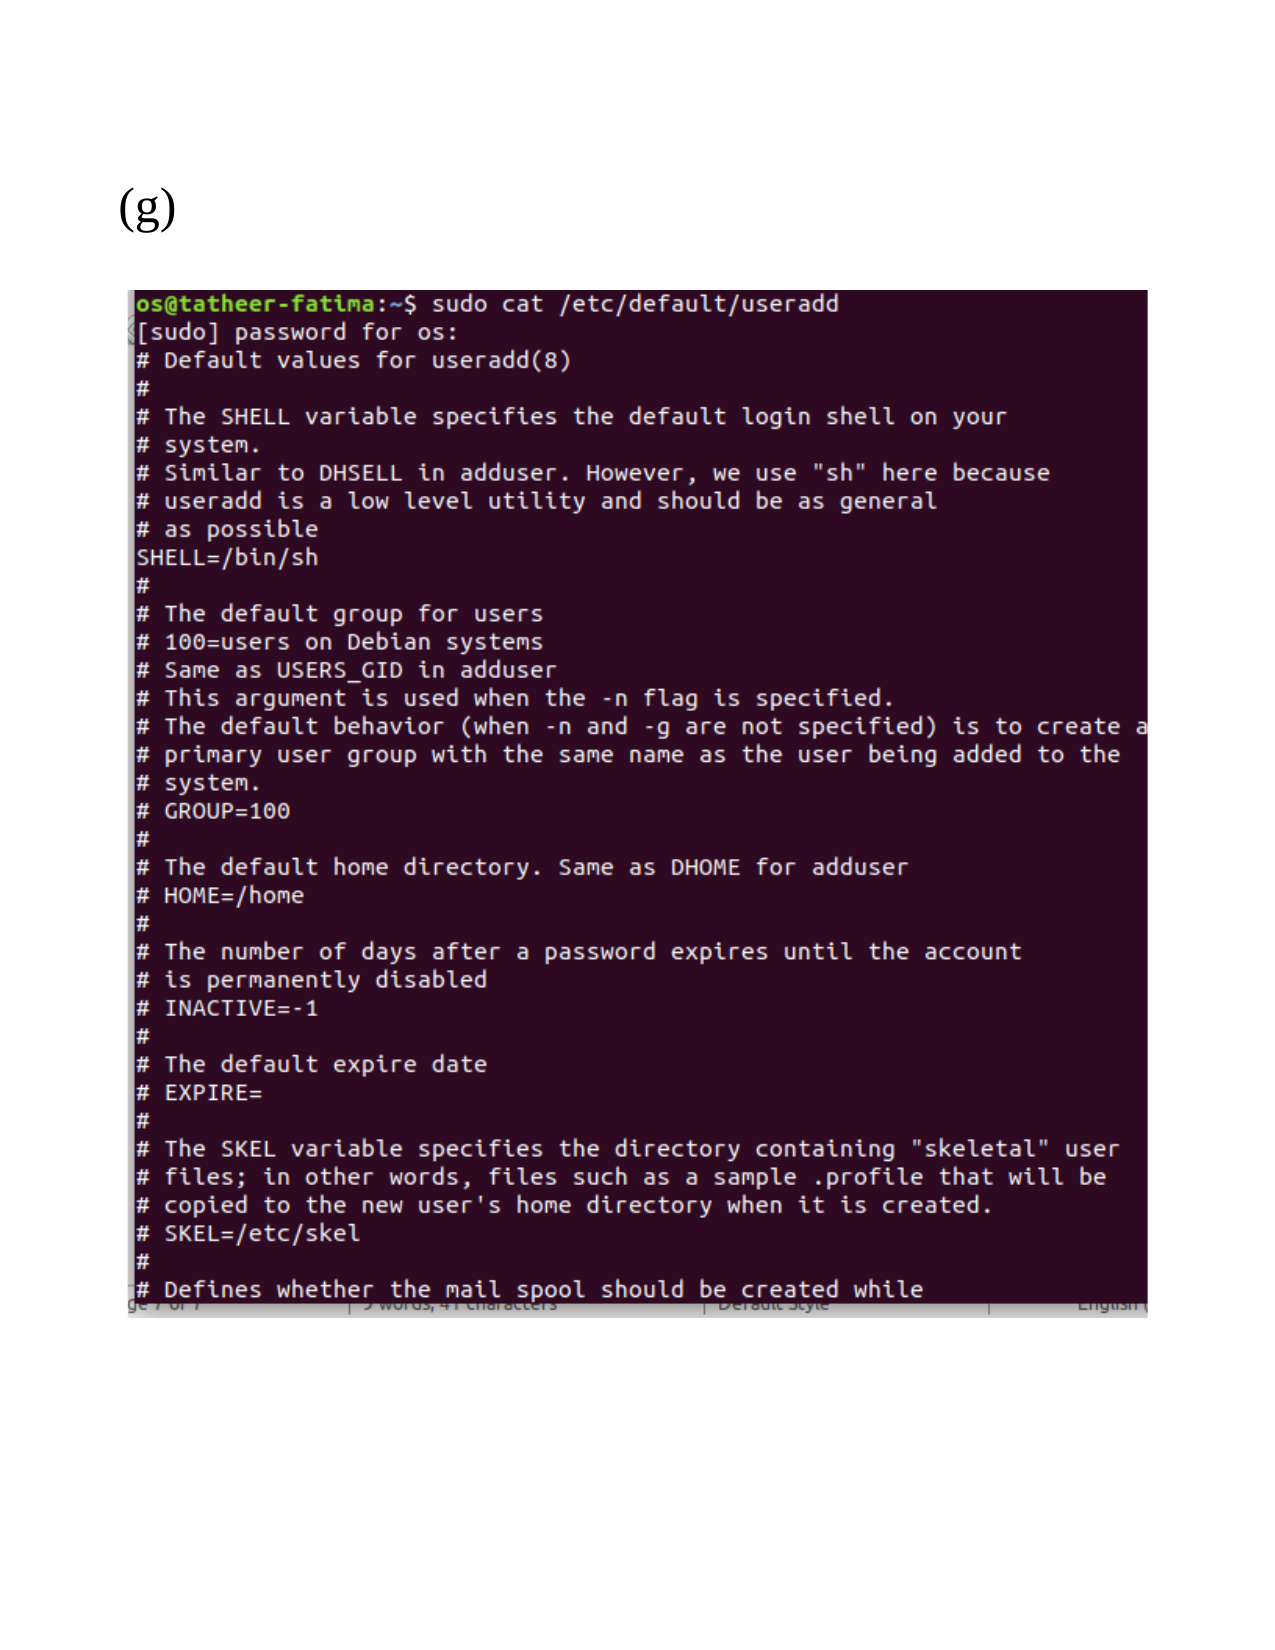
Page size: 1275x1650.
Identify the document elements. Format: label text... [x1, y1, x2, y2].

text (g) [118, 176, 1157, 233]
picture [127, 290, 1148, 1318]
